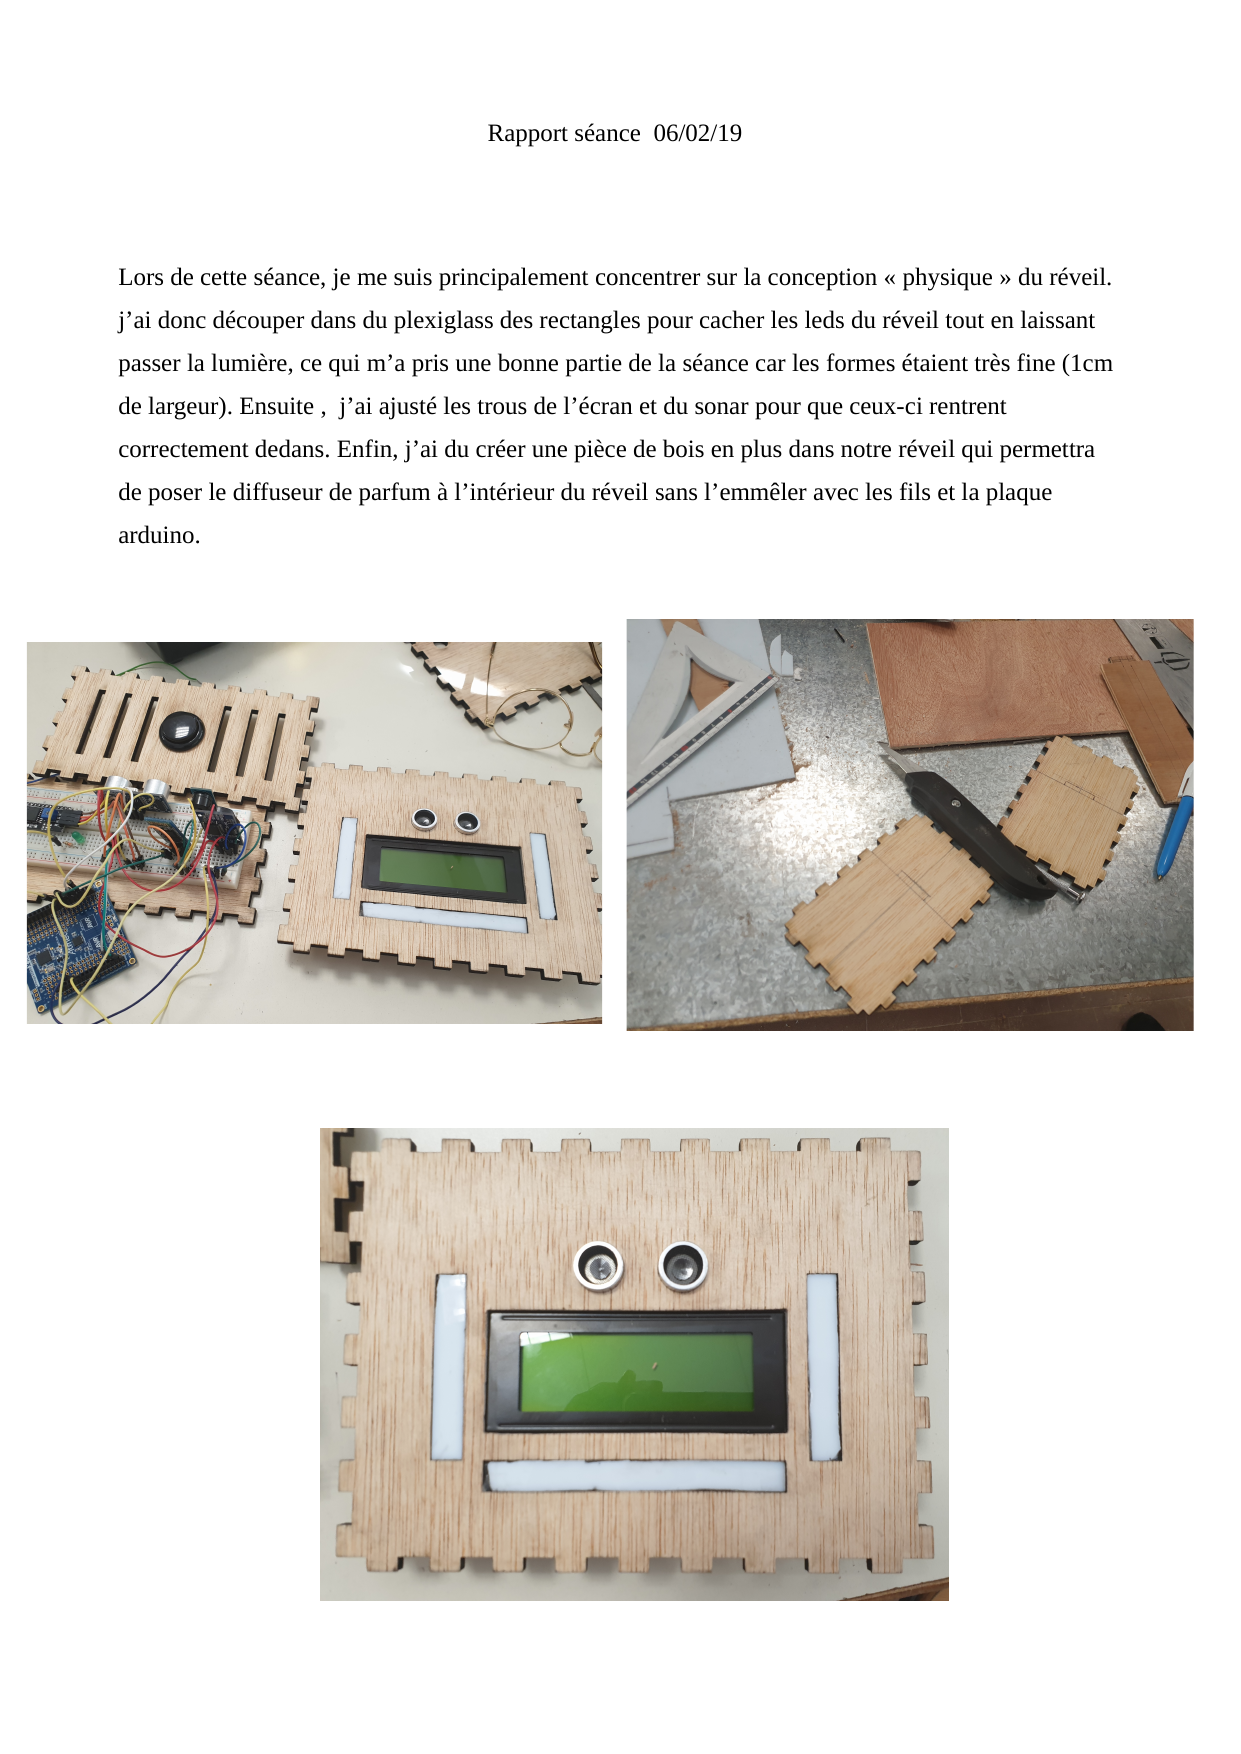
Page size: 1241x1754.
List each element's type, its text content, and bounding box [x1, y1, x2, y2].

picture [320, 1128, 949, 1601]
picture [26, 642, 603, 1024]
text Lors de cette séance, je me suis principalement concentrer sur la conception « physique » du réveil. j’ai donc découper dans du plexiglass des rectangles pour cacher les leds du réveil tout en laissant passer la lumière, ce qui m’a pris une bonne partie de la séance car les formes étaient très fine (1cm de largeur). Ensuite , j’ai ajusté les trous de l’écran et du sonar pour que ceux-ci rentrent correctement dedans. Enfin, j’ai du créer une pièce de bois en plus dans notre réveil qui permettra de poser le diffuseur de parfum à l’intérieur du réveil sans l’emmêler avec les fils et la plaque arduino. [118, 262, 1122, 549]
text Rapport séance 06/02/19 [118, 118, 1122, 147]
picture [626, 619, 1194, 1031]
